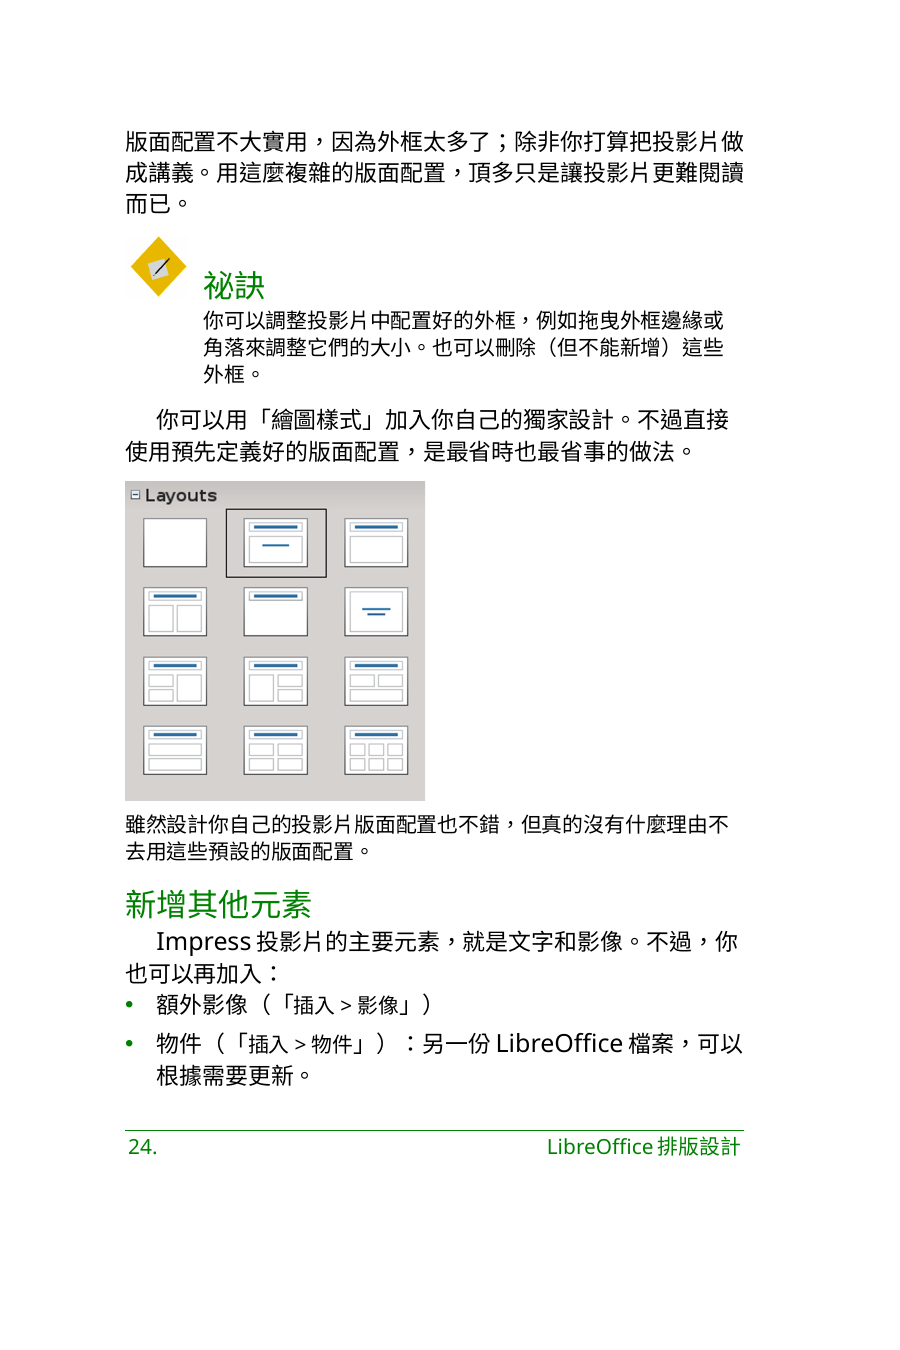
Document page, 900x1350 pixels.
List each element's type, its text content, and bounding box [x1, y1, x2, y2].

picture [125, 481, 426, 801]
table_header [125, 482, 744, 803]
text 你可以調整投影片中配置好的外框，例如拖曳外框邊緣或角落來調整它們的大小。也可以刪除（但不能新增）這些外框。 [203, 307, 744, 388]
table_cell 雖然設計你自己的投影片版面配置也不錯，但真的沒有什麼理由不去用這些預設的版面配置。 [125, 803, 744, 865]
text 版面配置不大實用，因為外框太多了；除非你打算把投影片做成講義。用這麼複雜的版面配置，頂多只是讓投影片更難閱讀而已。 [125, 125, 744, 219]
list 祕訣 [125, 234, 744, 307]
list 物件（「插入 > 物件」）：另一份LibreOffice檔案，可以根據需要更新。 [125, 1028, 744, 1090]
text 你可以用「繪圖樣式」加入你自己的獨家設計。不過直接使用預先定義好的版面配置，是最省時也最省事的做法。 [125, 404, 744, 466]
list 額外影像（「插入 > 影像」） [125, 988, 744, 1019]
subtitle 新增其他元素 [125, 881, 744, 926]
text Impress投影片的主要元素，就是文字和影像。不過，你也可以再加入： [125, 926, 744, 988]
picture [126, 235, 189, 298]
